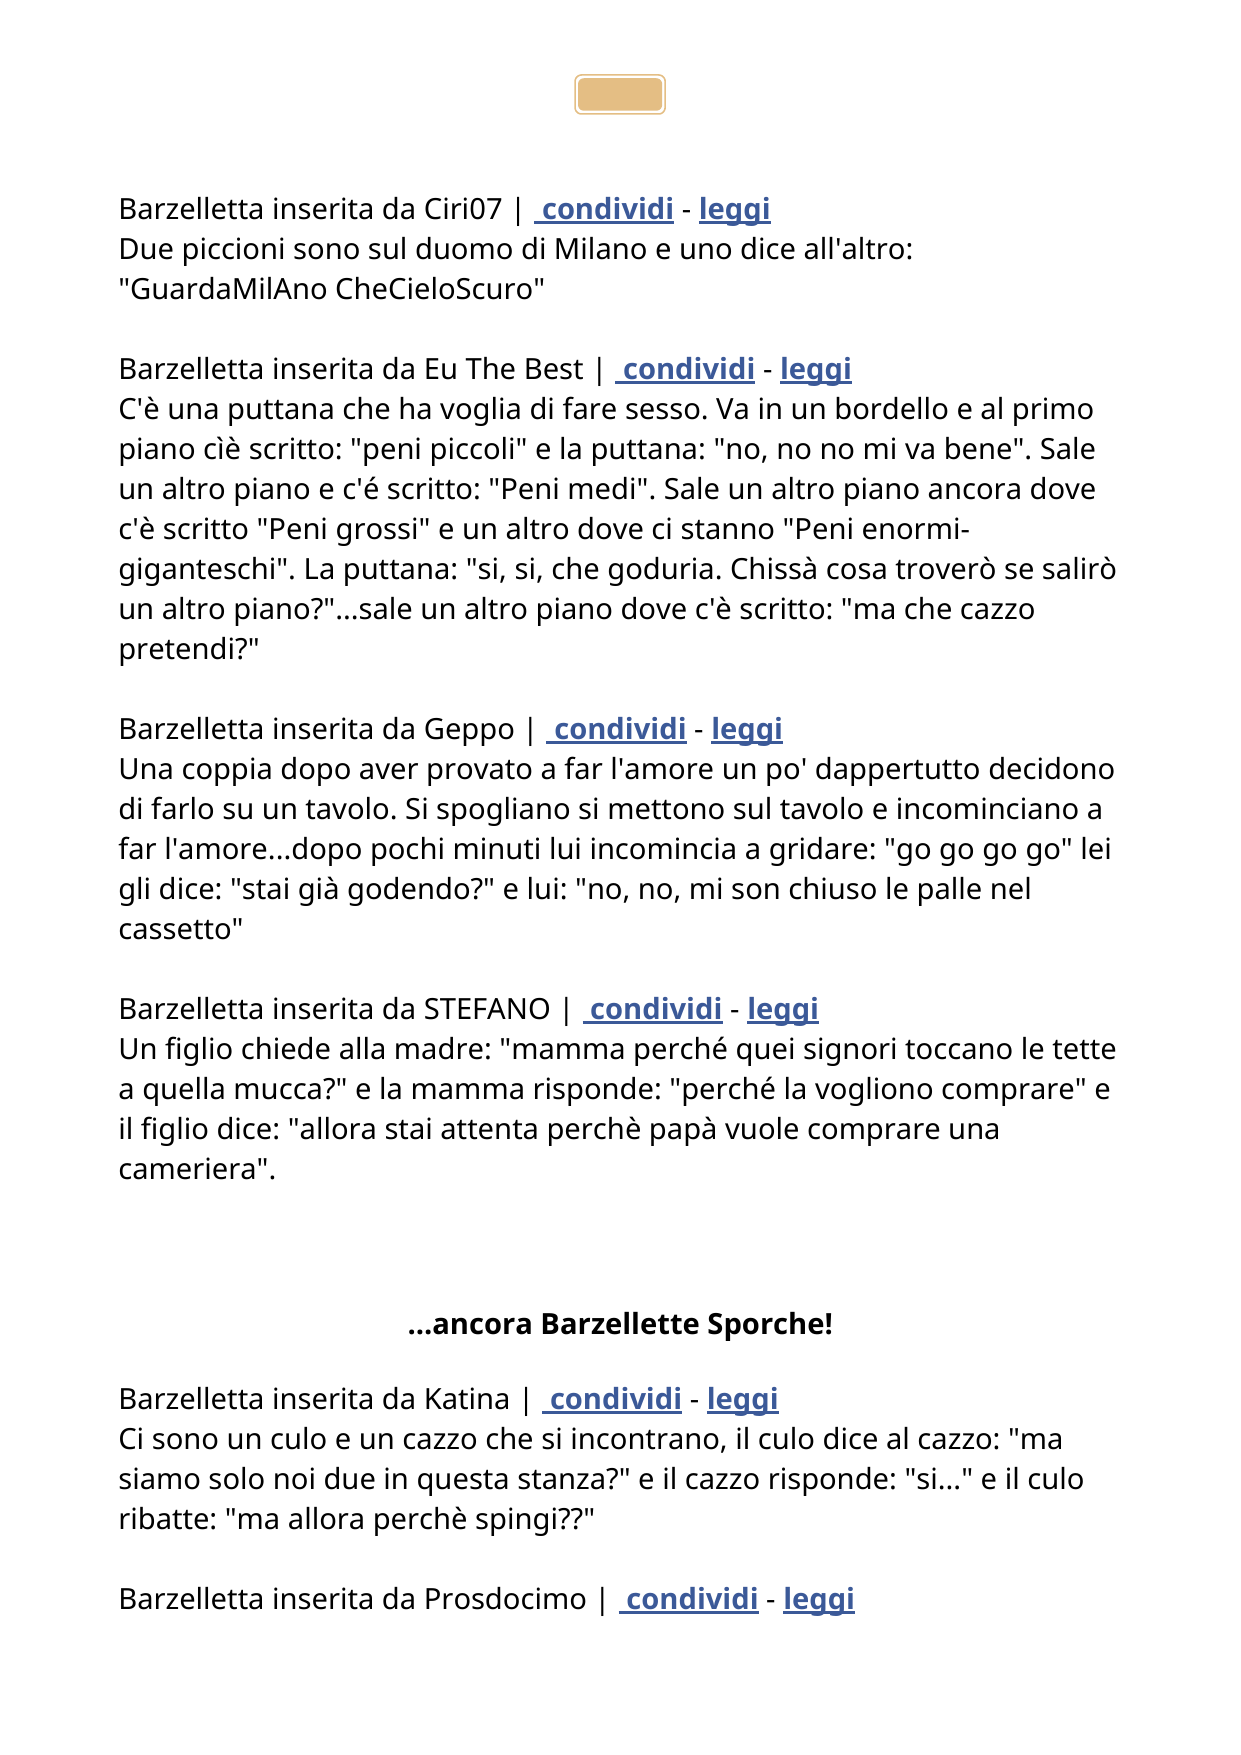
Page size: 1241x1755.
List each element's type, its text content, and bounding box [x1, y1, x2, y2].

text Ci sono un culo e un cazzo che si incontrano, il culo dice al cazzo: "ma siamo solo noi due in questa stanza?" e il cazzo risponde: "si..." e il culo ribatte: "ma allora perchè spingi??" [118, 1418, 1122, 1538]
text Due piccioni sono sul duomo di Milano e uno dice all'altro: "GuardaMilAno CheCieloScuro" [118, 228, 1122, 308]
text Barzelletta inserita da Ciri07 | condividi - leggi [118, 148, 1122, 228]
text Barzelletta inserita da Katina | condividi - leggi [118, 1378, 1122, 1418]
text Barzelletta inserita da Geppo | condividi - leggi [118, 668, 1122, 748]
text Barzelletta inserita da Prosdocimo | condividi - leggi [118, 1538, 1122, 1618]
text Barzelletta inserita da Eu The Best | condividi - leggi [118, 308, 1122, 388]
text C'è una puttana che ha voglia di fare sesso. Va in un bordello e al primo piano cìè scritto: "peni piccoli" e la puttana: "no, no no mi va bene". Sale un altro piano e c'é scritto: "Peni medi". Sale un altro piano ancora dove c'è scritto "Peni grossi" e un altro dove ci stanno "Peni enormi-giganteschi". La puttana: "si, si, che goduria. Chissà cosa troverò se salirò un altro piano?"...sale un altro piano dove c'è scritto: "ma che cazzo pretendi?" [118, 388, 1122, 668]
text Una coppia dopo aver provato a far l'amore un po' dappertutto decidono di farlo su un tavolo. Si spogliano si mettono sul tavolo e incominciano a far l'amore...dopo pochi minuti lui incomincia a gridare: "go go go go" lei gli dice: "stai già godendo?" e lui: "no, no, mi son chiuso le palle nel cassetto" [118, 748, 1122, 948]
text Un figlio chiede alla madre: "mamma perché quei signori toccano le tette a quella mucca?" e la mamma risponde: "perché la vogliono comprare" e il figlio dice: "allora stai attenta perchè papà vuole comprare una cameriera". [118, 1028, 1122, 1188]
text Barzelletta inserita da STEFANO | condividi - leggi [118, 948, 1122, 1028]
text ...ancora Barzellette Sporche! [118, 1303, 1122, 1343]
